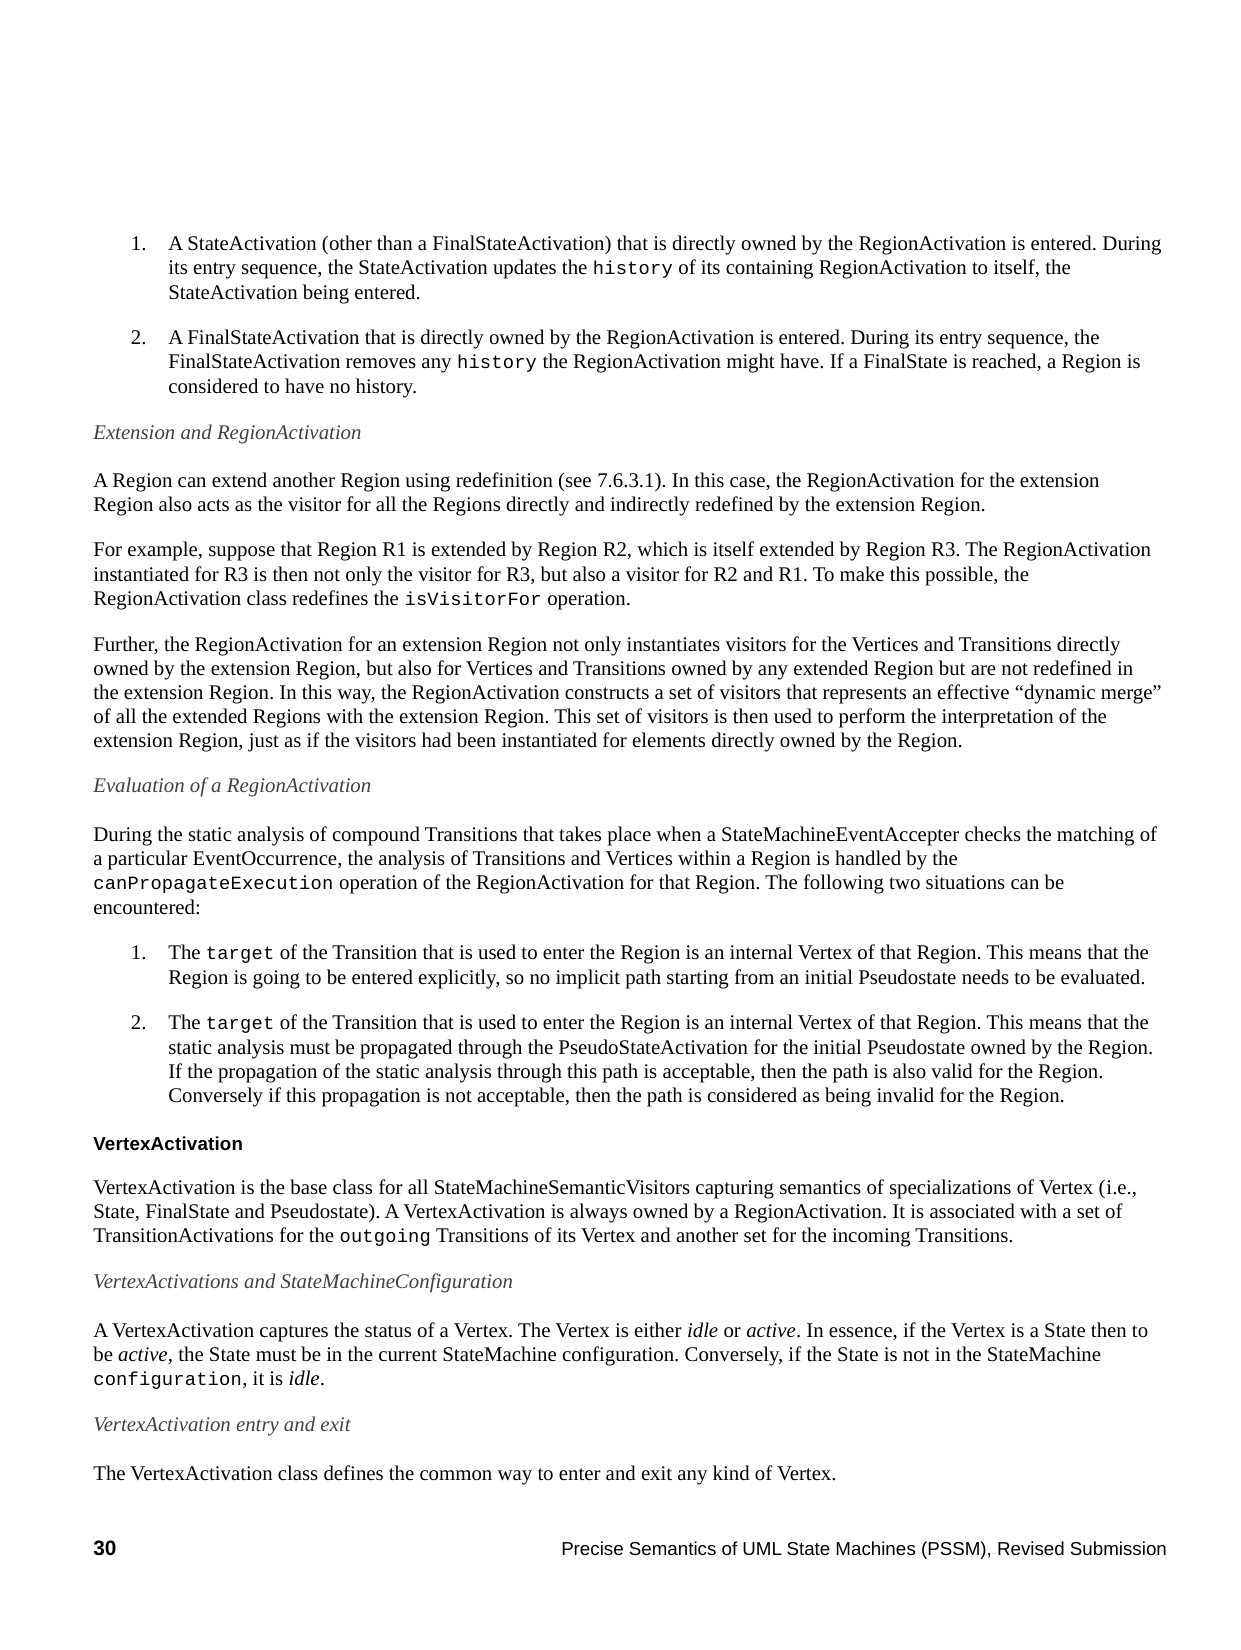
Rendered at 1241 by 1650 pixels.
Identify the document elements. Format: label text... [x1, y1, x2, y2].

list A StateActivation (other than a FinalStateActivation) that is directly owned by the RegionActivation is entered. During its entry sequence, the StateActivation updates the history of its containing RegionActivation to itself, the StateActivation being entered. [131, 231, 1164, 304]
text During the static analysis of compound Transitions that takes place when a StateMachineEventAccepter checks the matching of a particular EventOccurrence, the analysis of Transitions and Vertices within a Region is handled by the canPropagateExecution operation of the RegionActivation for that Region. The following two situations can be encountered: [93, 822, 1164, 919]
text A VertexActivation captures the status of a Vertex. The Vertex is either idle or active. In essence, if the Vertex is a State then to be active, the State must be in the current StateMachine configuration. Conversely, if the State is not in the StateMachine configuration, it is idle. [93, 1318, 1164, 1391]
list The target of the Transition that is used to enter the Region is an internal Vertex of that Region. This means that the static analysis must be propagated through the PseudoStateActivation for the initial Pseudostate owned by the Region. If the propagation of the static analysis through this path is acceptable, then the path is also valid for the Region. Conversely if this propagation is not acceptable, then the path is considered as being invalid for the Region. [131, 1010, 1164, 1107]
subtitle VertexActivation [93, 1132, 1164, 1154]
text Further, the RegionActivation for an extension Region not only instantiates visitors for the Vertices and Transitions directly owned by the extension Region, but also for Vertices and Transitions owned by any extended Region but are not redefined in the extension Region. In this way, the RegionActivation constructs a set of visitors that represents an effective “dynamic merge” of all the extended Regions with the extension Region. This set of visitors is then used to perform the interpretation of the extension Region, just as if the visitors had been instantiated for elements directly owned by the Region. [93, 632, 1164, 752]
subtitle VertexActivation entry and exit [93, 1412, 1164, 1436]
text VertexActivation is the base class for all StateMachineSemanticVisitors capturing semantics of specializations of Vertex (i.e., State, FinalState and Pseudostate). A VertexActivation is always owned by a RegionActivation. It is associated with a set of TransitionActivations for the outgoing Transitions of its Vertex and another set for the incoming Transitions. [93, 1175, 1164, 1248]
subtitle VertexActivations and StateMachineConfiguration [93, 1269, 1164, 1293]
text The VertexActivation class defines the common way to enter and exit any kind of Vertex. [93, 1461, 1164, 1485]
subtitle Evaluation of a RegionActivation [93, 773, 1164, 797]
list The target of the Transition that is used to enter the Region is an internal Vertex of that Region. This means that the Region is going to be entered explicitly, so no implicit path starting from an initial Pseudostate needs to be evaluated. [131, 940, 1164, 989]
text For example, suppose that Region R1 is extended by Region R2, which is itself extended by Region R3. The RegionActivation instantiated for R3 is then not only the visitor for R3, but also a visitor for R2 and R1. To make this possible, the RegionActivation class redefines the isVisitorFor operation. [93, 537, 1164, 611]
subtitle Extension and RegionActivation [93, 419, 1164, 444]
text A Region can extend another Region using redefinition (see 7.6.3.1). In this case, the RegionActivation for the extension Region also acts as the visitor for all the Regions directly and indirectly redefined by the extension Region. [93, 468, 1164, 516]
list A FinalStateActivation that is directly owned by the RegionActivation is entered. During its entry sequence, the FinalStateActivation removes any history the RegionActivation might have. If a FinalState is reached, a Region is considered to have no history. [131, 325, 1164, 398]
